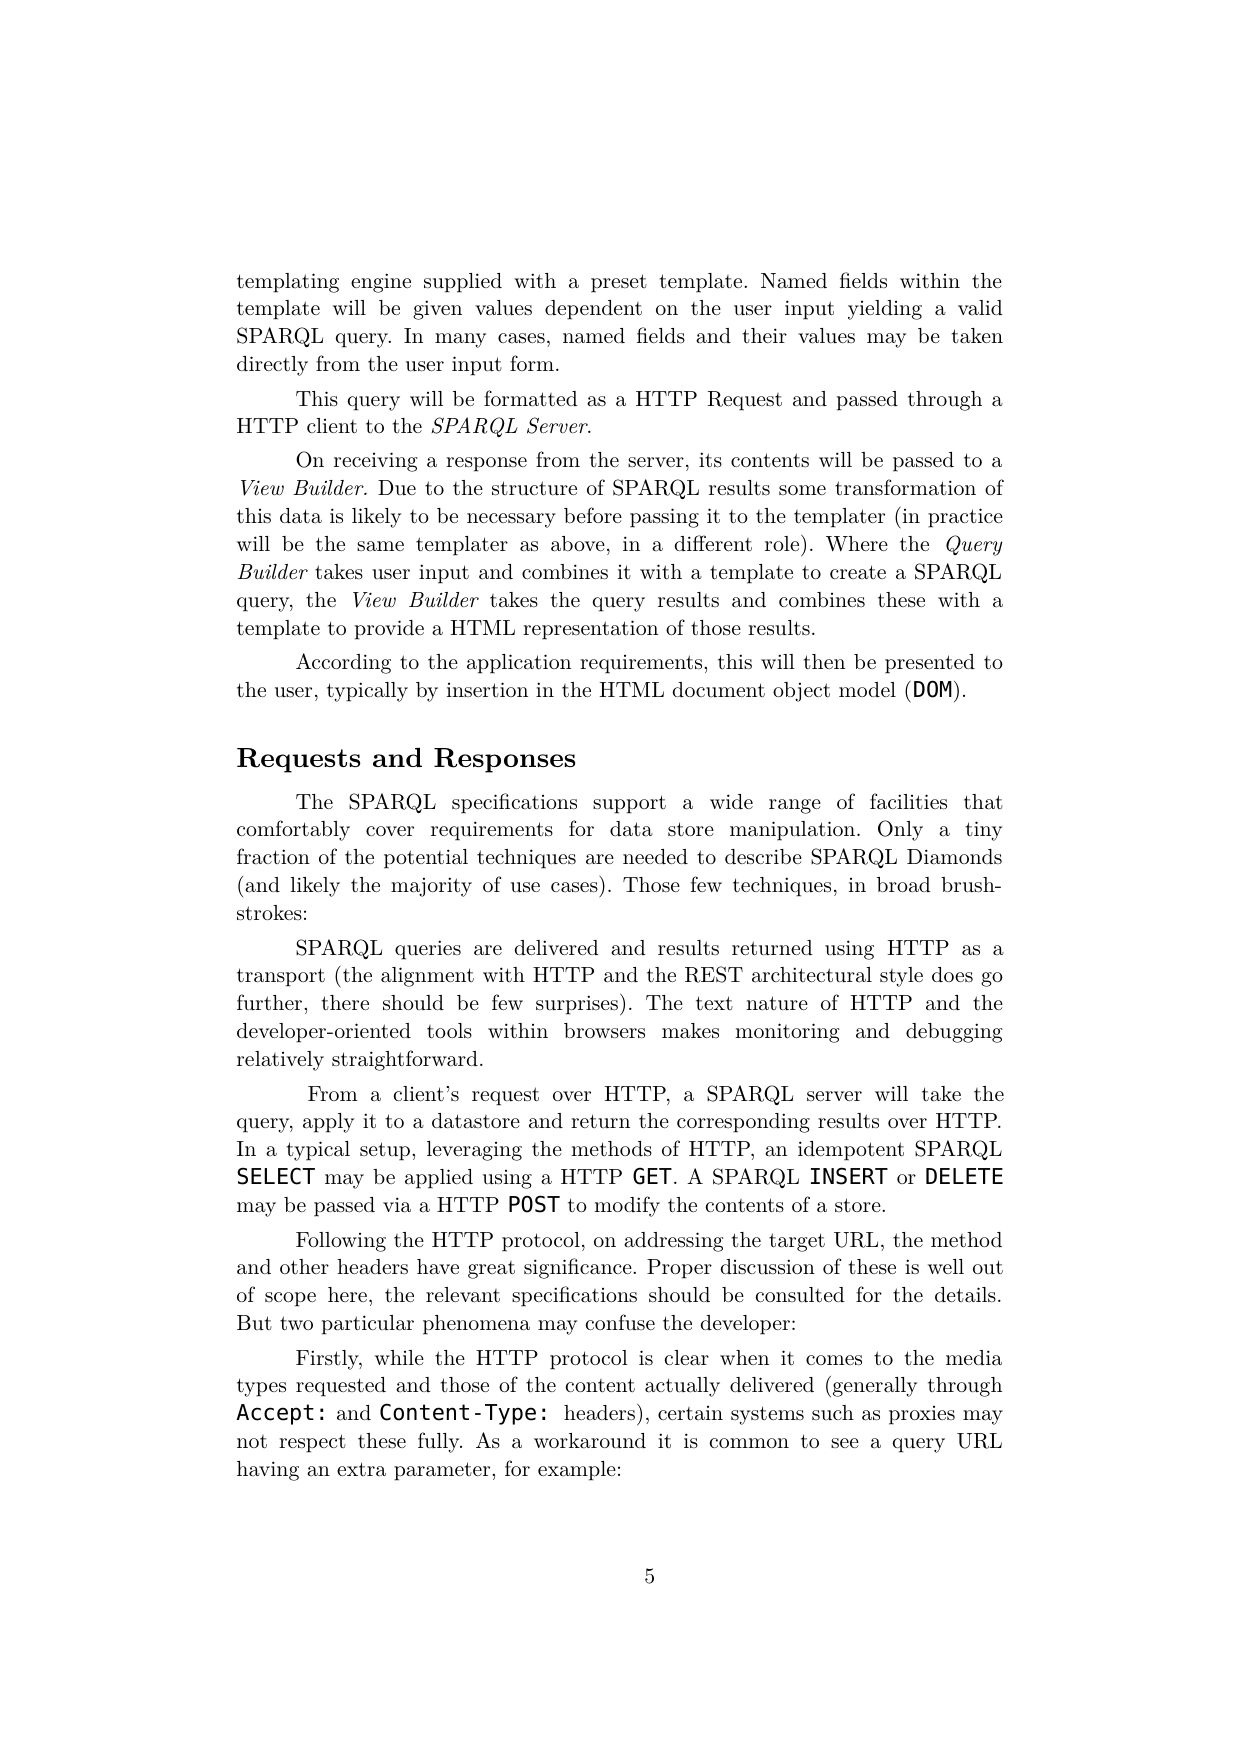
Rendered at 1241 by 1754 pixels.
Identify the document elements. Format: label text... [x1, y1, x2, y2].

text This query will be formatted as a HTTP Request and passed through a HTTP client to the SPARQL Server. [236, 384, 1004, 439]
text Firstly, while the HTTP protocol is clear when it comes to the media types requested and those of the content actually delivered (generally through Accept: and Content-Type: headers), certain systems such as proxies may not respect these fully. As a workaround it is common to see a query URL having an extra parameter, for example: [236, 1343, 1004, 1483]
text Following the HTTP protocol, on addressing the target URL, the method and other headers have great significance. Proper discussion of these is well out of scope here, the relevant specifications should be consulted for the details. But two particular phenomena may confuse the developer: [236, 1225, 1004, 1337]
text The SPARQL specifications support a wide range of facilities that comfortably cover requirements for data store manipulation. Only a tiny fraction of the potential techniques are needed to describe SPARQL Diamonds (and likely the majority of use cases). Those few techniques, in broad brush-strokes: [236, 787, 1004, 927]
text From a client’s request over HTTP, a SPARQL server will take the query, apply it to a datastore and return the corresponding results over HTTP. In a typical setup, leveraging the methods of HTTP, an idempotent SPARQL SELECT may be applied using a HTTP GET. A SPARQL INSERT or DELETE may be passed via a HTTP POST to modify the contents of a store. [236, 1079, 1004, 1219]
text According to the application requirements, this will then be presented to the user, typically by insertion in the HTML document object model (DOM). [236, 647, 1004, 703]
subtitle Requests and Responses [236, 739, 1004, 774]
text templating engine supplied with a preset template. Named fields within the template will be given values dependent on the user input yielding a valid SPARQL query. In many cases, named fields and their values may be taken directly from the user input form. [236, 266, 1004, 378]
text On receiving a response from the server, its contents will be passed to a View Builder. Due to the structure of SPARQL results some transformation of this data is likely to be necessary before passing it to the templater (in practice will be the same templater as above, in a different role). Where the Query Builder takes user input and combines it with a template to create a SPARQL query, the View Builder takes the query results and combines these with a template to provide a HTML representation of those results. [236, 446, 1004, 642]
text SPARQL queries are delivered and results returned using HTTP as a transport (the alignment with HTTP and the REST architectural style does go further, there should be few surprises). The text nature of HTTP and the developer-oriented tools within browsers makes monitoring and debugging relatively straightforward. [236, 933, 1004, 1073]
